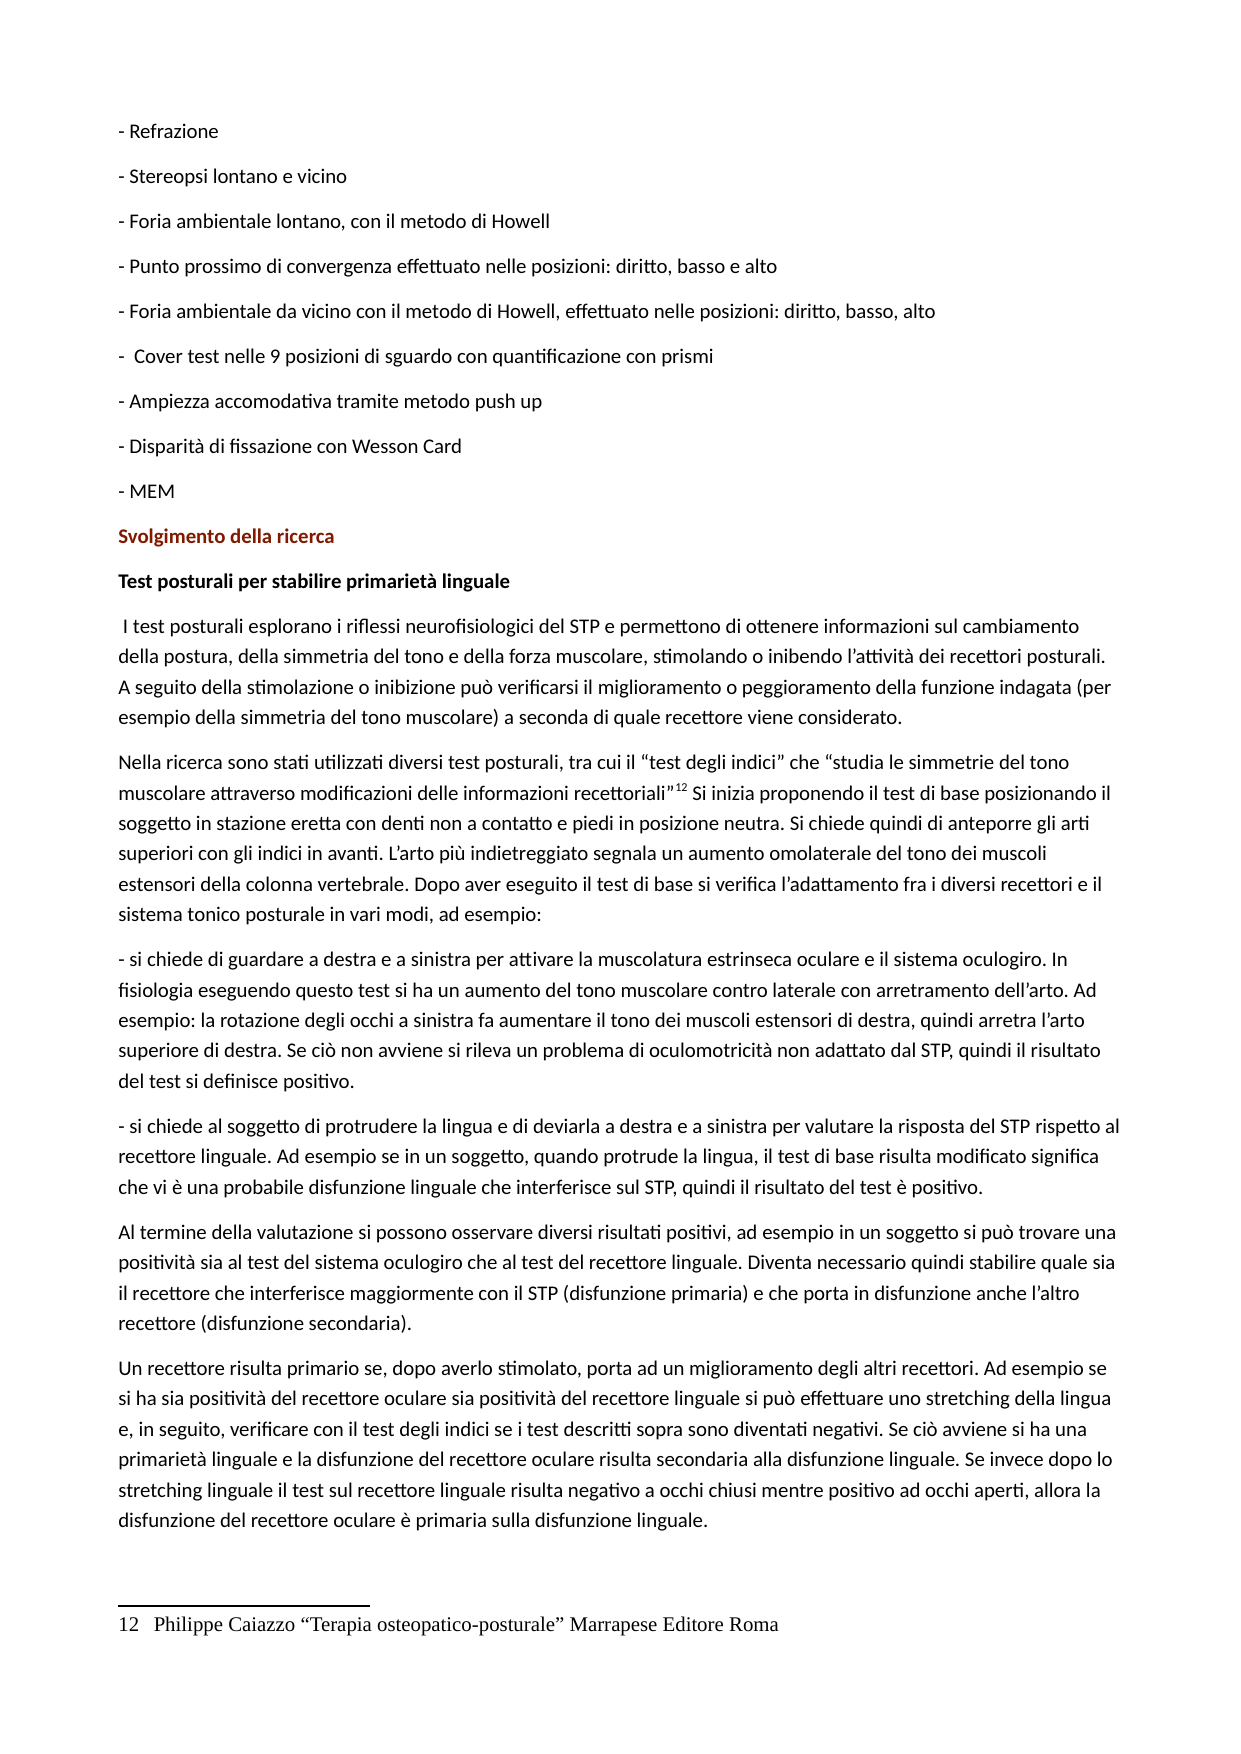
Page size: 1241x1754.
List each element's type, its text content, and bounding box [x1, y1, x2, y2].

text Un recettore risulta primario se, dopo averlo stimolato, porta ad un miglioramento degli altri recettori. Ad esempio se si ha sia positività del recettore oculare sia positività del recettore linguale si può effettuare uno stretching della lingua e, in seguito, verificare con il test degli indici se i test descritti sopra sono diventati negativi. Se ciò avviene si ha una primarietà linguale e la disfunzione del recettore oculare risulta secondaria alla disfunzione linguale. Se invece dopo lo stretching linguale il test sul recettore linguale risulta negativo a occhi chiusi mentre positivo ad occhi aperti, allora la disfunzione del recettore oculare è primaria sulla disfunzione linguale. [118, 1355, 1122, 1533]
text Al termine della valutazione si possono osservare diversi risultati positivi, ad esempio in un soggetto si può trovare una positività sia al test del sistema oculogiro che al test del recettore linguale. Diventa necessario quindi stabilire quale sia il recettore che interferisce maggiormente con il STP (disfunzione primaria) e che porta in disfunzione anche l’altro recettore (disfunzione secondaria). [118, 1219, 1122, 1336]
text Svolgimento della ricerca [118, 523, 1122, 548]
text - Foria ambientale lontano, con il metodo di Howell [118, 208, 1122, 233]
text I test posturali esplorano i riflessi neurofisiologici del STP e permettono di ottenere informazioni sul cambiamento della postura, della simmetria del tono e della forza muscolare, stimolando o inibendo l’attività dei recettori posturali. A seguito della stimolazione o inibizione può verificarsi il miglioramento o peggioramento della funzione indagata (per esempio della simmetria del tono muscolare) a seconda di quale recettore viene considerato. [118, 613, 1122, 730]
text - si chiede di guardare a destra e a sinistra per attivare la muscolatura estrinseca oculare e il sistema oculogiro. In fisiologia eseguendo questo test si ha un aumento del tono muscolare contro laterale con arretramento dell’arto. Ad esempio: la rotazione degli occhi a sinistra fa aumentare il tono dei muscoli estensori di destra, quindi arretra l’arto superiore di destra. Se ciò non avviene si rileva un problema di oculomotricità non adattato dal STP, quindi il risultato del test si definisce positivo. [118, 946, 1122, 1093]
text - Foria ambientale da vicino con il metodo di Howell, effettuato nelle posizioni: diritto, basso, alto [118, 298, 1122, 323]
text - Ampiezza accomodativa tramite metodo push up [118, 388, 1122, 413]
text Philippe Caiazzo “Terapia osteopatico-posturale” Marrapese Editore Roma [118, 1612, 1122, 1636]
text - si chiede al soggetto di protrudere la lingua e di deviarla a destra e a sinistra per valutare la risposta del STP rispetto al recettore linguale. Ad esempio se in un soggetto, quando protrude la lingua, il test di base risulta modificato significa che vi è una probabile disfunzione linguale che interferisce sul STP, quindi il risultato del test è positivo. [118, 1113, 1122, 1199]
text - Refrazione [118, 118, 1122, 143]
text - MEM [118, 478, 1122, 503]
text Test posturali per stabilire primarietà linguale [118, 568, 1122, 593]
text Nella ricerca sono stati utilizzati diversi test posturali, tra cui il “test degli indici” che “studia le simmetrie del tono muscolare attraverso modificazioni delle informazioni recettoriali” Si inizia proponendo il test di base posizionando il soggetto in stazione eretta con denti non a contatto e piedi in posizione neutra. Si chiede quindi di anteporre gli arti superiori con gli indici in avanti. L’arto più indietreggiato segnala un aumento omolaterale del tono dei muscoli estensori della colonna vertebrale. Dopo aver eseguito il test di base si verifica l’adattamento fra i diversi recettori e il sistema tonico posturale in vari modi, ad esempio: [118, 749, 1122, 927]
text - Punto prossimo di convergenza effettuato nelle posizioni: diritto, basso e alto [118, 253, 1122, 278]
text - Stereopsi lontano e vicino [118, 163, 1122, 188]
text - Disparità di fissazione con Wesson Card [118, 433, 1122, 458]
text - Cover test nelle 9 posizioni di sguardo con quantificazione con prismi [118, 343, 1122, 368]
